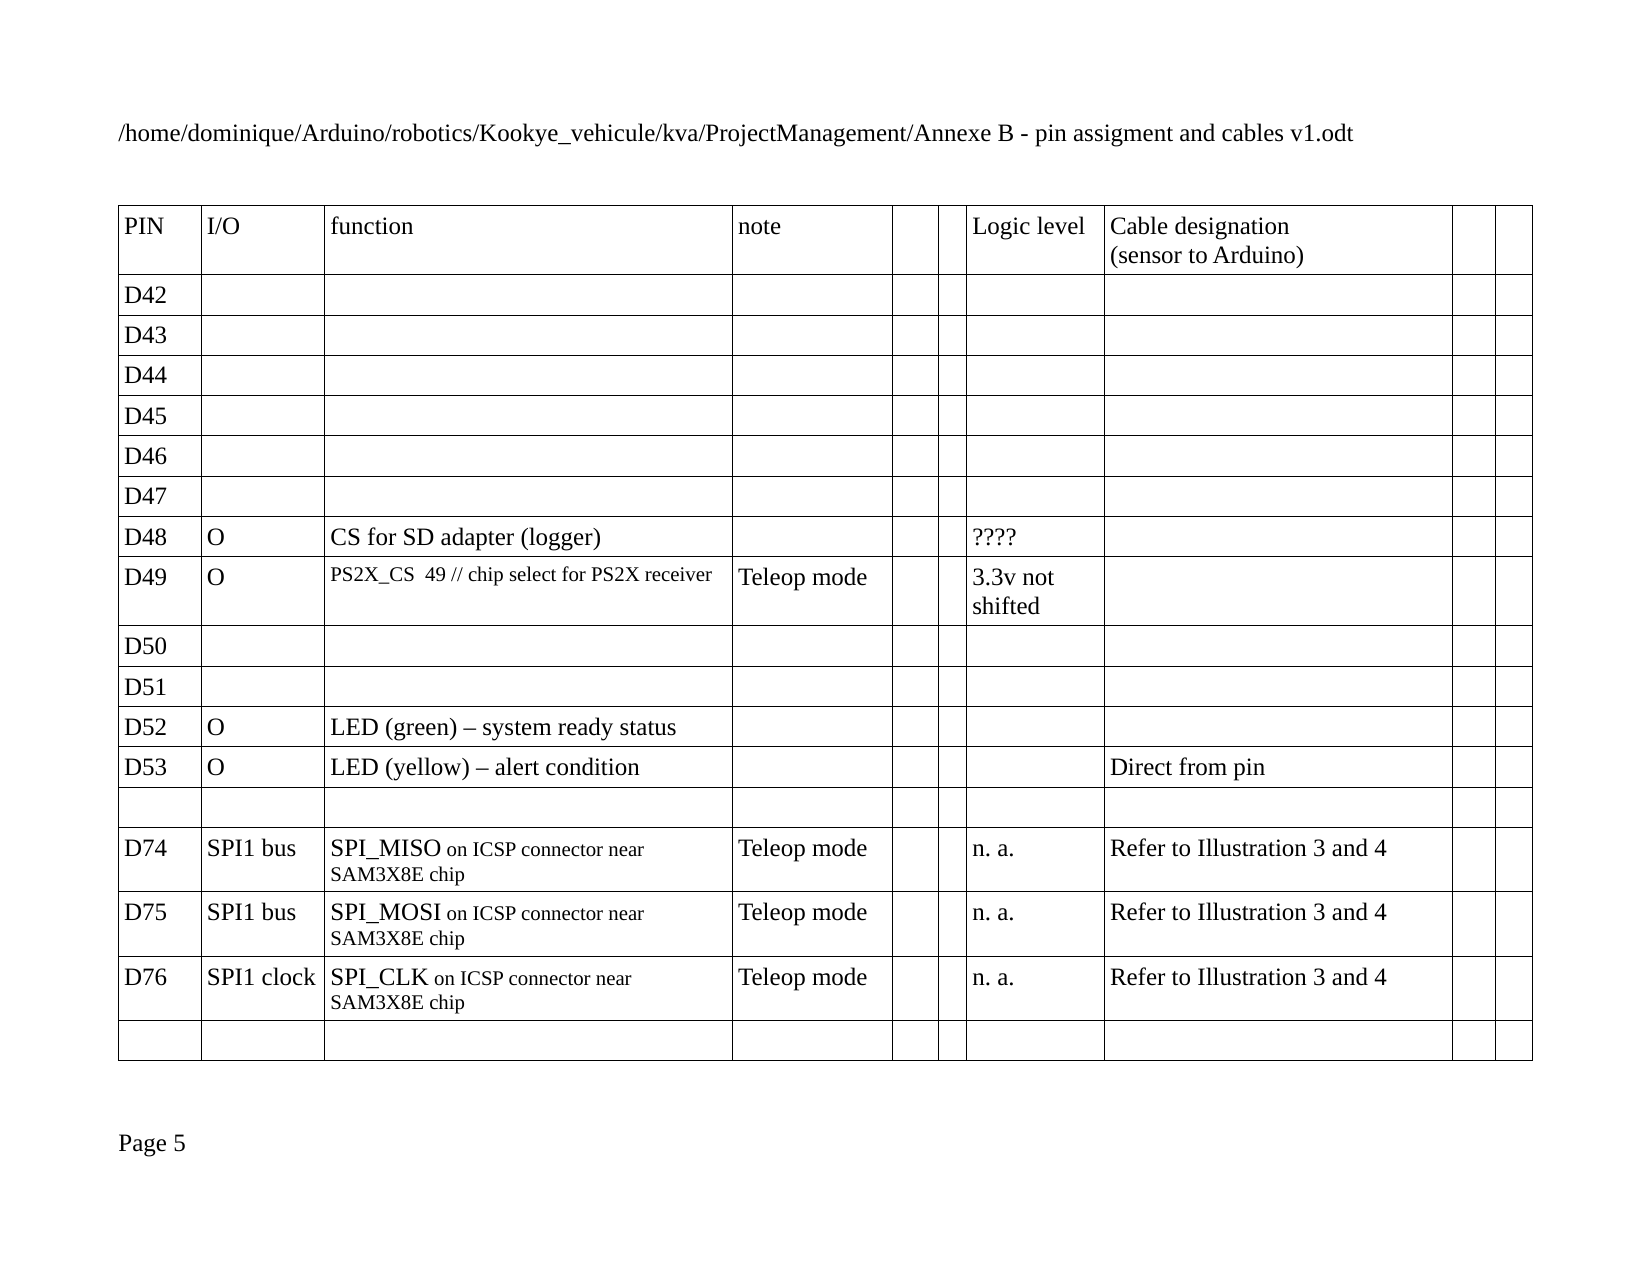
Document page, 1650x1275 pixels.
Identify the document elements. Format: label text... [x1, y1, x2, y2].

table_cell [893, 892, 938, 956]
table_cell [939, 275, 966, 314]
table_cell [1105, 517, 1452, 556]
table_cell [967, 788, 1104, 827]
table_cell Refer to Illustration 3 and 4 [1105, 892, 1452, 956]
table_cell [1453, 436, 1495, 476]
table_cell D47 [119, 477, 201, 516]
table_cell [893, 707, 938, 746]
table_cell [733, 316, 892, 355]
table_cell [1496, 436, 1532, 476]
table_cell [1496, 626, 1532, 666]
table_cell [325, 275, 732, 314]
table_cell [1105, 667, 1452, 706]
table_cell [1496, 396, 1532, 435]
table_cell [967, 316, 1104, 355]
table_cell [202, 626, 324, 666]
table_cell Direct from pin [1105, 747, 1452, 787]
table_cell [733, 356, 892, 395]
table_cell 3.3v not shifted [967, 557, 1104, 625]
table_cell [1105, 477, 1452, 516]
table_cell [1453, 957, 1495, 1020]
table_cell [1453, 275, 1495, 314]
table_cell [967, 667, 1104, 706]
table_cell CS for SD adapter (logger) [325, 517, 732, 556]
table_cell [325, 356, 732, 395]
table_cell [202, 667, 324, 706]
table_header Cable designation (sensor to Arduino) [1105, 206, 1452, 274]
table_cell [939, 316, 966, 355]
table_cell [733, 275, 892, 314]
table_cell n. a. [967, 957, 1104, 1020]
table_cell LED (green) – system ready status [325, 707, 732, 746]
table_cell Refer to Illustration 3 and 4 [1105, 957, 1452, 1020]
table_cell [893, 957, 938, 1020]
table_cell D42 [119, 275, 201, 314]
table_cell [1496, 275, 1532, 314]
table_header [939, 206, 966, 274]
table_cell O [202, 747, 324, 787]
table_cell [325, 396, 732, 435]
table_cell [893, 477, 938, 516]
table_cell [733, 396, 892, 435]
table_cell [1496, 477, 1532, 516]
table_cell D74 [119, 828, 201, 891]
table_cell D51 [119, 667, 201, 706]
table_cell [893, 517, 938, 556]
table_cell [939, 707, 966, 746]
table_cell [893, 396, 938, 435]
table_cell [939, 828, 966, 891]
table_cell [325, 436, 732, 476]
table_header PIN [119, 206, 201, 274]
table_header [1453, 206, 1495, 274]
table_cell Teleop mode [733, 828, 892, 891]
table_cell [1105, 557, 1452, 625]
table_cell [939, 747, 966, 787]
table_cell [893, 356, 938, 395]
table_header I/O [202, 206, 324, 274]
table_cell [1105, 396, 1452, 435]
table_cell [967, 356, 1104, 395]
table_cell [1496, 892, 1532, 956]
table_cell [1453, 477, 1495, 516]
table_cell [733, 626, 892, 666]
table_cell [1496, 957, 1532, 1020]
table_cell D53 [119, 747, 201, 787]
table_cell D52 [119, 707, 201, 746]
table_cell [1453, 667, 1495, 706]
table_cell [1105, 707, 1452, 746]
table_cell [967, 1021, 1104, 1060]
table_cell [1105, 316, 1452, 355]
table_cell [202, 396, 324, 435]
table_cell [939, 356, 966, 395]
table_cell [1453, 356, 1495, 395]
table_cell D46 [119, 436, 201, 476]
table_header Logic level [967, 206, 1104, 274]
table_cell [733, 707, 892, 746]
table_cell [733, 747, 892, 787]
table_cell [939, 477, 966, 516]
table_cell [733, 436, 892, 476]
table_header note [733, 206, 892, 274]
table_cell [939, 788, 966, 827]
table_cell Teleop mode [733, 957, 892, 1020]
table_cell [967, 396, 1104, 435]
table_cell [733, 477, 892, 516]
table_cell [119, 1021, 201, 1060]
table_cell [893, 626, 938, 666]
table_cell [1453, 1021, 1495, 1060]
table_cell SPI1 clock [202, 957, 324, 1020]
table_cell n. a. [967, 892, 1104, 956]
table_cell [202, 356, 324, 395]
table_cell O [202, 557, 324, 625]
table_cell [939, 557, 966, 625]
table_cell [1496, 828, 1532, 891]
table_cell [1453, 747, 1495, 787]
table_cell ???? [967, 517, 1104, 556]
table_cell [1496, 557, 1532, 625]
table_cell [1496, 707, 1532, 746]
table_header [1496, 206, 1532, 274]
table_cell SPI_MISO on ICSP connector near SAM3X8E chip [325, 828, 732, 891]
table_cell [325, 626, 732, 666]
table_cell [1453, 626, 1495, 666]
table_cell [893, 667, 938, 706]
table_cell [893, 275, 938, 314]
table_cell [733, 1021, 892, 1060]
table_cell [967, 436, 1104, 476]
table_cell [967, 747, 1104, 787]
table_cell [202, 1021, 324, 1060]
table_cell D44 [119, 356, 201, 395]
table_cell [939, 957, 966, 1020]
table_cell [1496, 747, 1532, 787]
table_cell O [202, 517, 324, 556]
table_cell [1105, 275, 1452, 314]
table_cell [893, 557, 938, 625]
table_cell D76 [119, 957, 201, 1020]
table_cell [1453, 396, 1495, 435]
table_cell n. a. [967, 828, 1104, 891]
table_cell SPI_CLK on ICSP connector near SAM3X8E chip [325, 957, 732, 1020]
table_cell [1496, 356, 1532, 395]
table_cell [1453, 316, 1495, 355]
table_cell [325, 667, 732, 706]
table_cell PS2X_CS 49 // chip select for PS2X receiver [325, 557, 732, 625]
table_cell [939, 667, 966, 706]
table_cell [1105, 626, 1452, 666]
table_cell [733, 667, 892, 706]
table_cell [1453, 788, 1495, 827]
table_cell [893, 436, 938, 476]
table_cell [733, 788, 892, 827]
table_cell D45 [119, 396, 201, 435]
table_cell [202, 436, 324, 476]
table_cell [893, 316, 938, 355]
table_cell [325, 1021, 732, 1060]
table_cell Teleop mode [733, 557, 892, 625]
table_cell [1453, 557, 1495, 625]
table_cell [893, 828, 938, 891]
table_cell [1453, 828, 1495, 891]
table_cell [1105, 1021, 1452, 1060]
table_cell [1453, 892, 1495, 956]
table_cell [967, 626, 1104, 666]
table_cell [1105, 356, 1452, 395]
table_cell [1496, 1021, 1532, 1060]
table_cell [202, 316, 324, 355]
table_cell Refer to Illustration 3 and 4 [1105, 828, 1452, 891]
table_cell [939, 1021, 966, 1060]
table_cell [893, 1021, 938, 1060]
table_cell [1496, 316, 1532, 355]
table_cell SPI_MOSI on ICSP connector near SAM3X8E chip [325, 892, 732, 956]
table_cell SPI1 bus [202, 892, 324, 956]
table_cell D50 [119, 626, 201, 666]
table_cell [1453, 517, 1495, 556]
table_cell [1496, 788, 1532, 827]
table_header function [325, 206, 732, 274]
table_cell D48 [119, 517, 201, 556]
table_cell [1453, 707, 1495, 746]
table_cell [202, 788, 324, 827]
table_cell [967, 477, 1104, 516]
table_cell SPI1 bus [202, 828, 324, 891]
table_cell [202, 275, 324, 314]
table_header [893, 206, 938, 274]
table_cell [893, 747, 938, 787]
table_cell [325, 788, 732, 827]
table_cell [325, 316, 732, 355]
table_cell D43 [119, 316, 201, 355]
table_cell [1496, 517, 1532, 556]
table_cell [939, 892, 966, 956]
table_cell Teleop mode [733, 892, 892, 956]
table_cell [939, 396, 966, 435]
table_cell [967, 707, 1104, 746]
table_cell [202, 477, 324, 516]
table_cell D75 [119, 892, 201, 956]
table_cell [1105, 788, 1452, 827]
table_cell O [202, 707, 324, 746]
table_cell [733, 517, 892, 556]
table_cell [1105, 436, 1452, 476]
table_cell LED (yellow) – alert condition [325, 747, 732, 787]
table_cell [325, 477, 732, 516]
table_cell [939, 626, 966, 666]
table_cell [1496, 667, 1532, 706]
table_cell [893, 788, 938, 827]
table_cell [967, 275, 1104, 314]
table_cell [939, 436, 966, 476]
table_cell [119, 788, 201, 827]
table_cell [939, 517, 966, 556]
table_cell D49 [119, 557, 201, 625]
